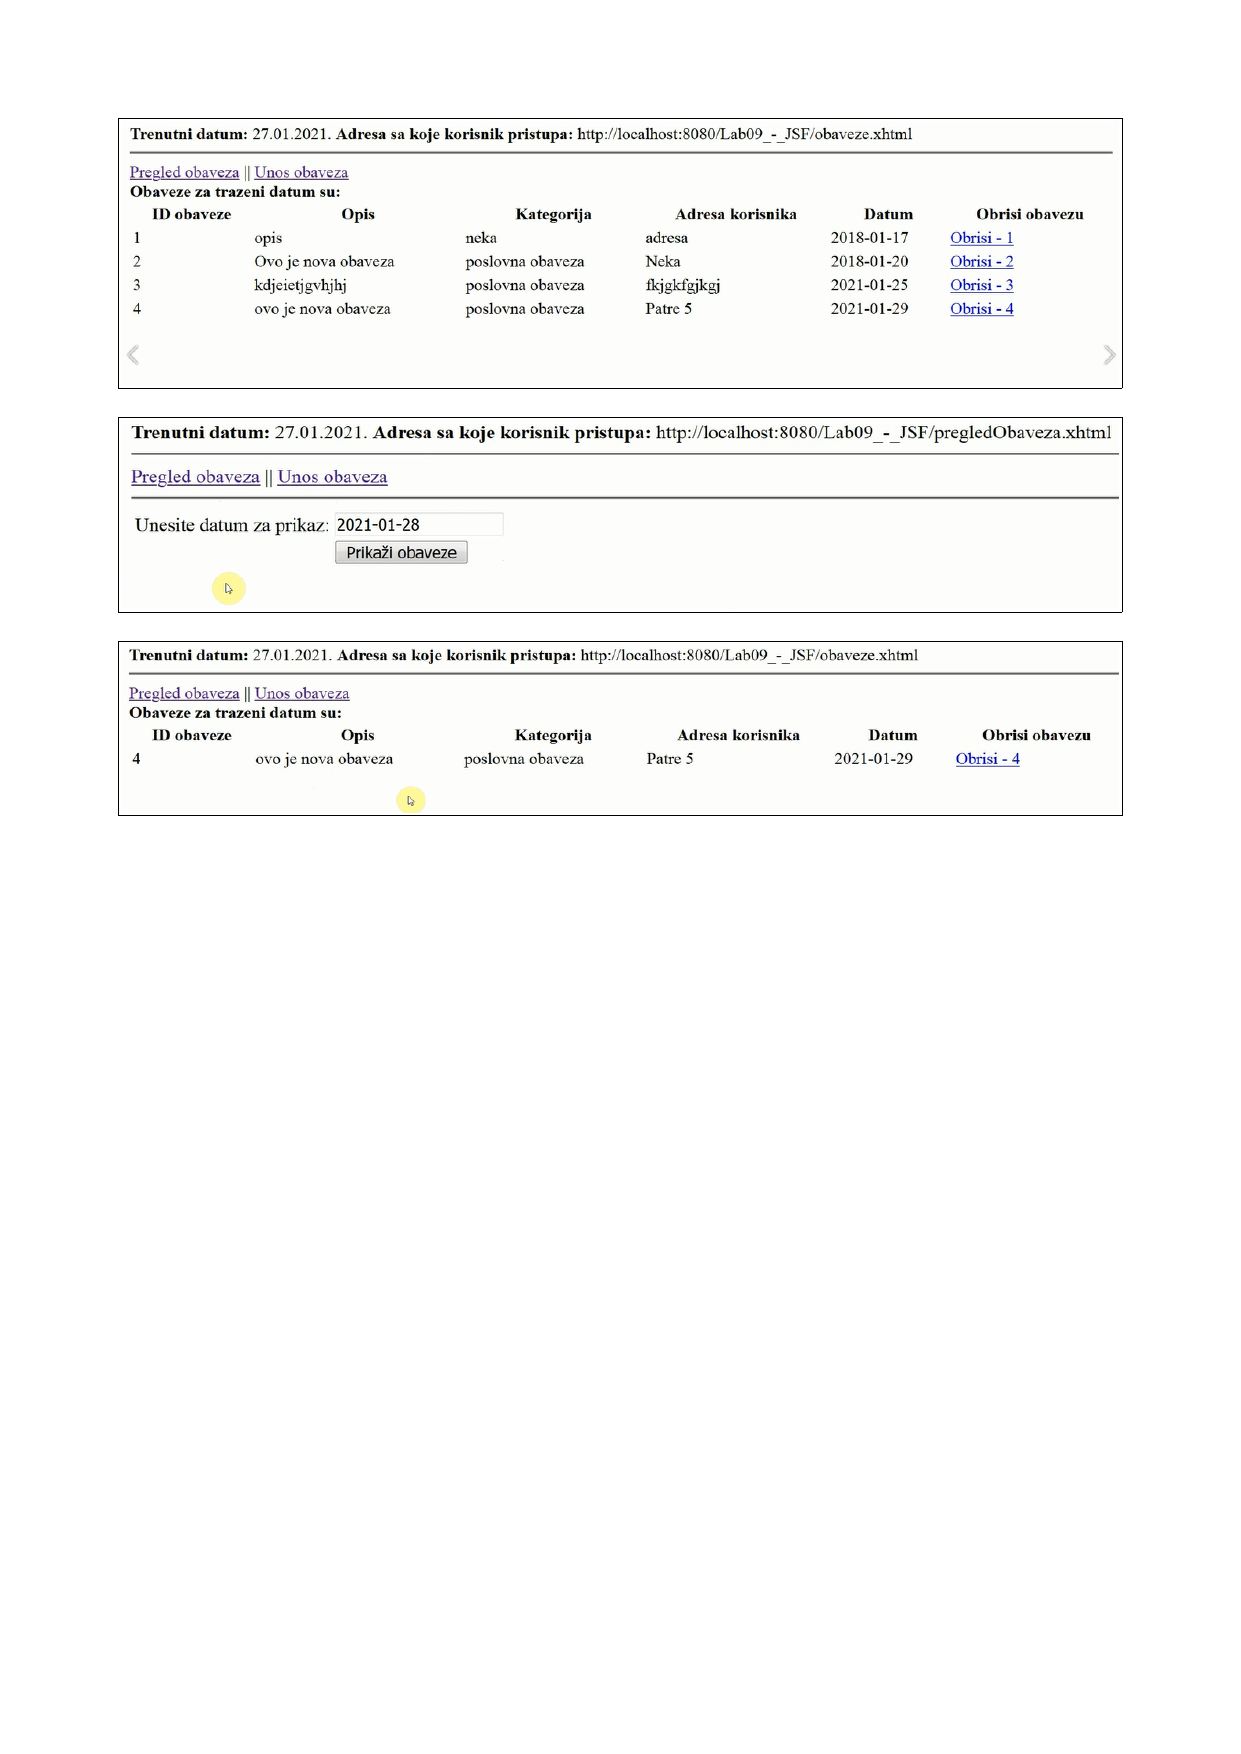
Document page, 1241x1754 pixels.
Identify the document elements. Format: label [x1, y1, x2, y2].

picture [121, 121, 1119, 386]
picture [121, 643, 1119, 813]
picture [121, 420, 1119, 609]
